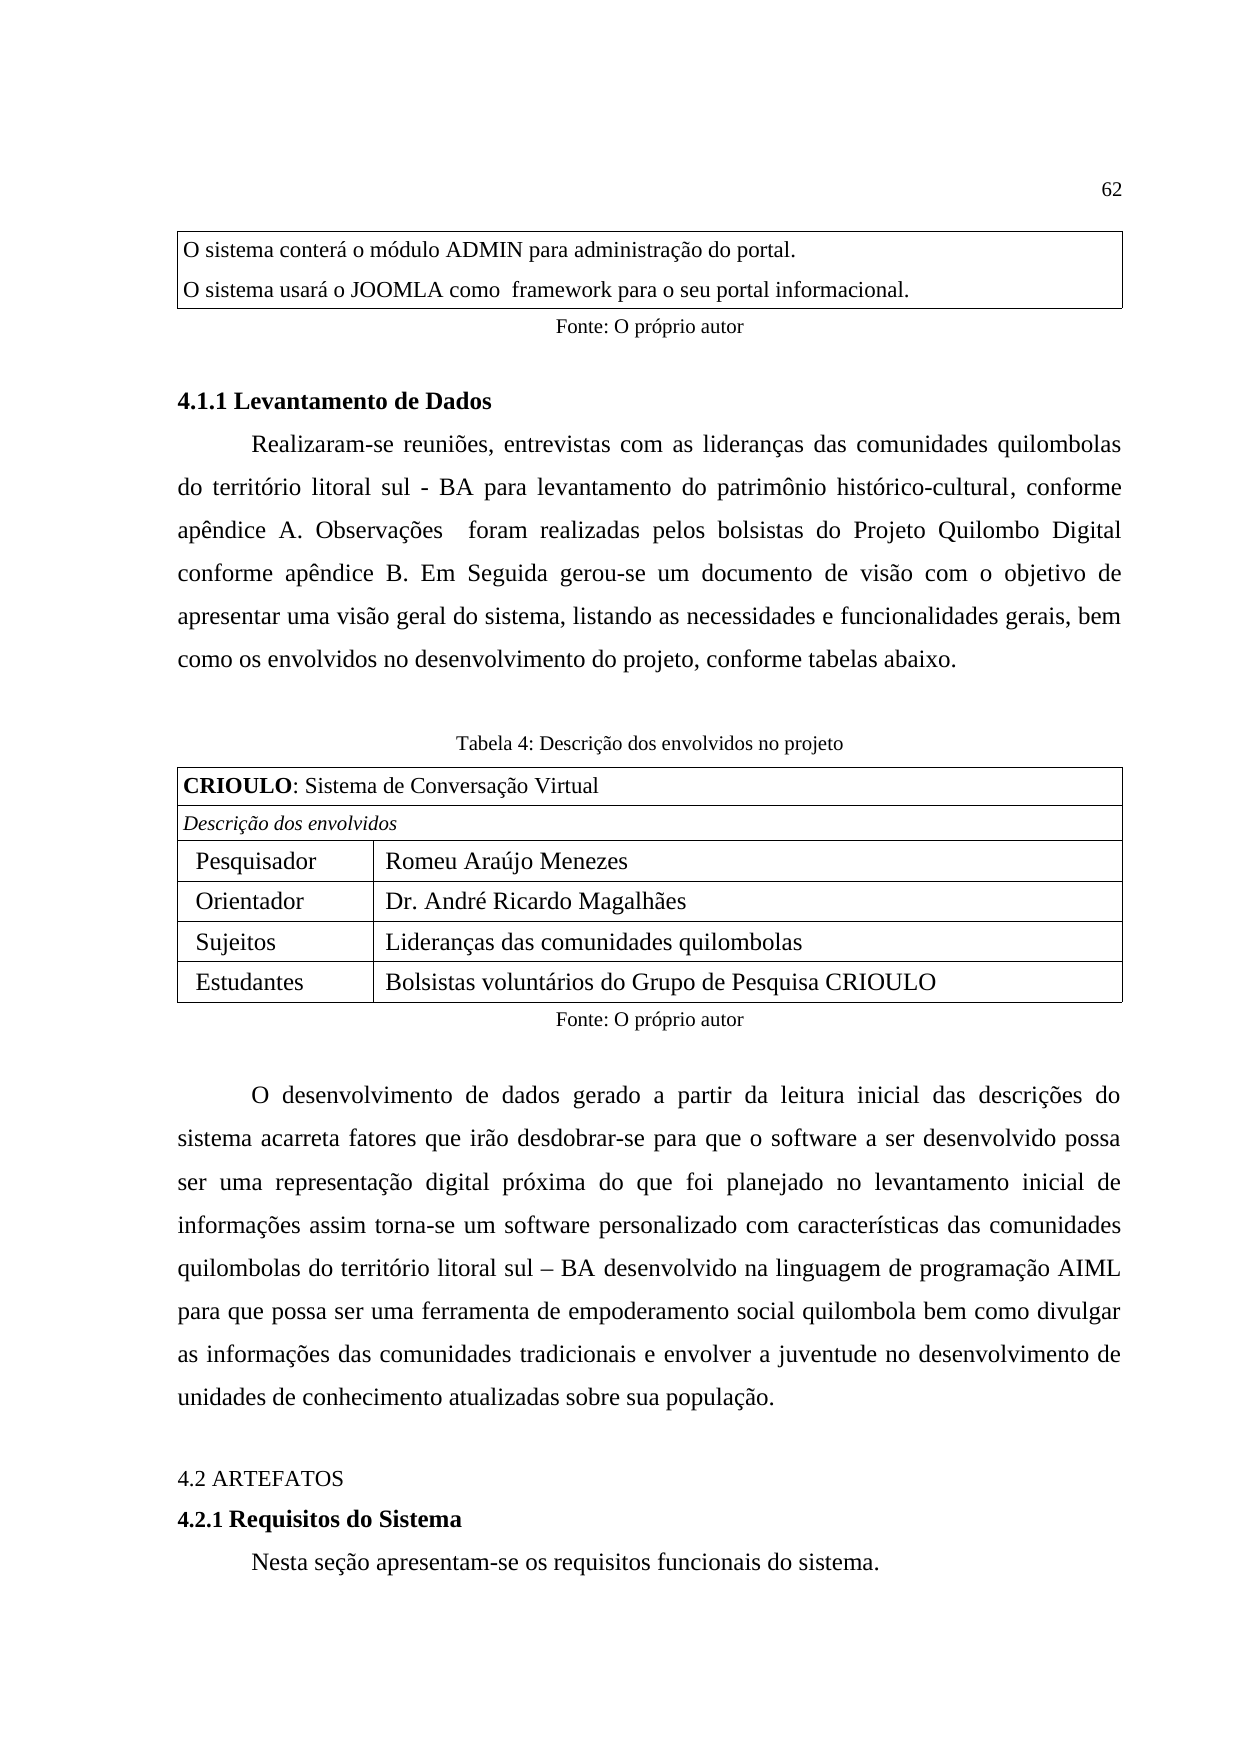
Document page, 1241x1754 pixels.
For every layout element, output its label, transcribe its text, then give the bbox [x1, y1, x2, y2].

table_cell Bolsistas voluntários do Grupo de Pesquisa CRIOULO [374, 962, 1122, 1002]
table_cell Lideranças das comunidades quilombolas [374, 922, 1122, 961]
text 4.1.1 Levantamento de Dados [177, 386, 1122, 414]
text Realizaram-se reuniões, entrevistas com as lideranças das comunidades quilombolas do território litoral sul - BA para levantamento do patrimônio histórico-cultural, conforme apêndice A. Observações foram realizadas pelos bolsistas do Projeto Quilombo Digital conforme apêndice B. Em Seguida gerou-se um documento de visão com o objetivo de apresentar uma visão geral do sistema, listando as necessidades e funcionalidades gerais, bem como os envolvidos no desenvolvimento do projeto, conforme tabelas abaixo. [177, 429, 1122, 673]
table_cell Romeu Araújo Menezes [374, 841, 1122, 881]
text 4.2 ARTEFATOS [177, 1465, 1122, 1491]
table_header CRIOULO: Sistema de Conversação Virtual [178, 768, 1122, 805]
text O desenvolvimento de dados gerado a partir da leitura inicial das descrições do sistema acarreta fatores que irão desdobrar-se para que o software a ser desenvolvido possa ser uma representação digital próxima do que foi planejado no levantamento inicial de informações assim torna-se um software personalizado com características das comunidades quilombolas do território litoral sul – BA desenvolvido na linguagem de programação AIML para que possa ser uma ferramenta de empoderamento social quilombola bem como divulgar as informações das comunidades tradicionais e envolver a juventude no desenvolvimento de unidades de conhecimento atualizadas sobre sua população. [177, 1080, 1122, 1411]
text 4.2.1 Requisitos do Sistema [177, 1504, 1122, 1533]
text Nesta seção apresentam-se os requisitos funcionais do sistema. [177, 1547, 1122, 1576]
table_cell Descrição dos envolvidos [178, 806, 1122, 840]
table_cell Estudantes [178, 962, 373, 1002]
table_header Fonte: O próprio autor [177, 309, 1122, 344]
text Tabela 4: Descrição dos envolvidos no projeto [177, 731, 1122, 755]
table_cell Fonte: O próprio autor [177, 1003, 1122, 1037]
table_cell Orientador [178, 882, 373, 921]
table_cell Dr. André Ricardo Magalhães [374, 882, 1122, 921]
table_cell Pesquisador [178, 841, 373, 881]
table_cell O sistema conterá o módulo ADMIN para administração do portal. O sistema usará o JOOMLA como framework para o seu portal informacional. [178, 232, 1122, 308]
table_cell Sujeitos [178, 922, 373, 961]
